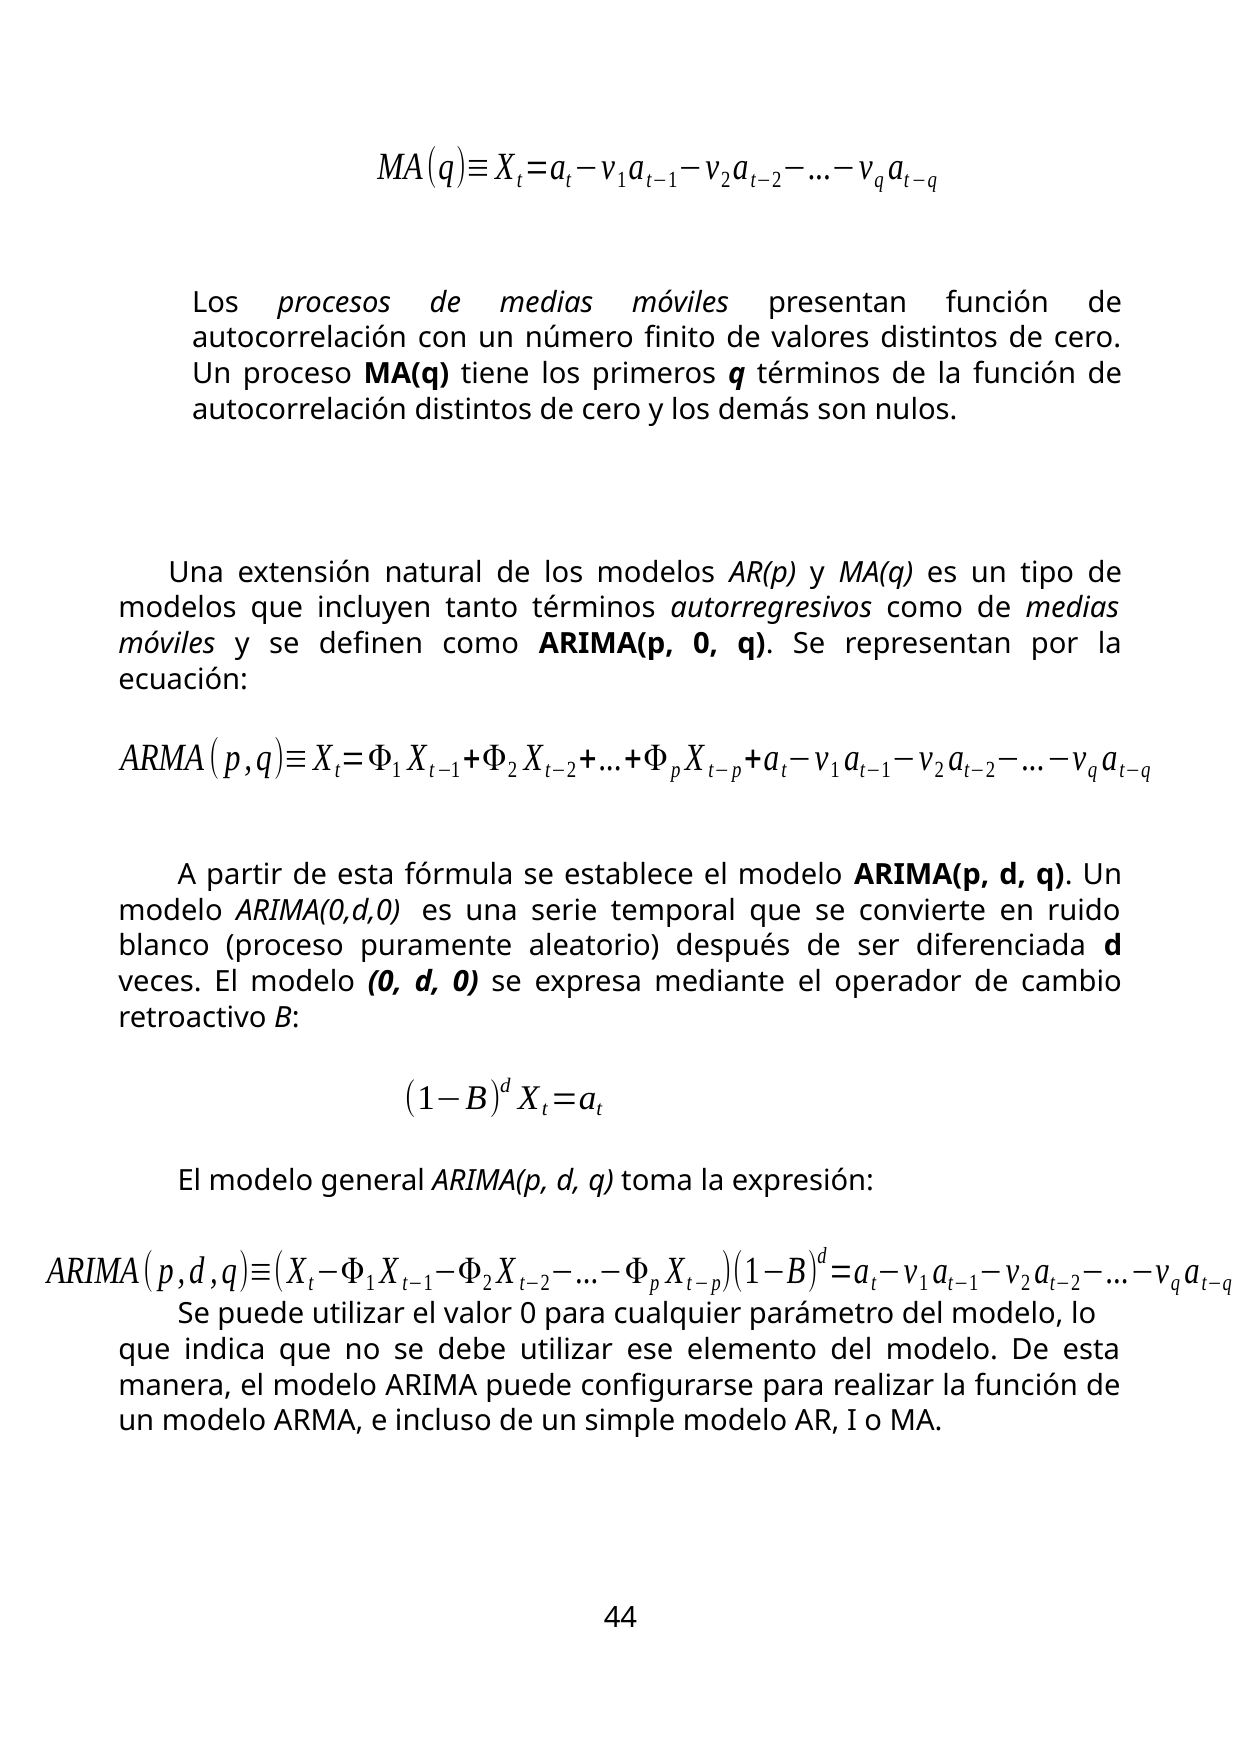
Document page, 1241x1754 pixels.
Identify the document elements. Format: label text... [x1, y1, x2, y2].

text Una extensión natural de los modelos AR(p) y MA(q) es un tipo de modelos que incluyen tanto términos autorregresivos como de medias móviles y se definen como ARIMA(p, 0, q). Se representan por la ecuación: [118, 551, 1122, 698]
text El modelo general ARIMA(p, d, q) toma la expresión: [118, 1159, 1122, 1198]
list Los procesos de medias móviles presentan función de autocorrelación con un número finito de valores distintos de cero. Un proceso MA(q) tiene los primeros q términos de la función de autocorrelación distintos de cero y los demás son nulos. [162, 281, 1122, 428]
text Se puede utilizar el valor 0 para cualquier parámetro del modelo, lo que indica que no se debe utilizar ese elemento del modelo. De esta manera, el modelo ARIMA puede configurarse para realizar la función de un modelo ARMA, e incluso de un simple modelo AR, I o MA. [118, 1252, 1122, 1439]
text A partir de esta fórmula se establece el modelo ARIMA(p, d, q). Un modelo ARIMA(0,d,0) es una serie temporal que se convierte en ruido blanco (proceso puramente aleatorio) después de ser diferenciada d veces. El modelo (0, d, 0) se expresa mediante el operador de cambio retroactivo B: [118, 853, 1122, 1036]
